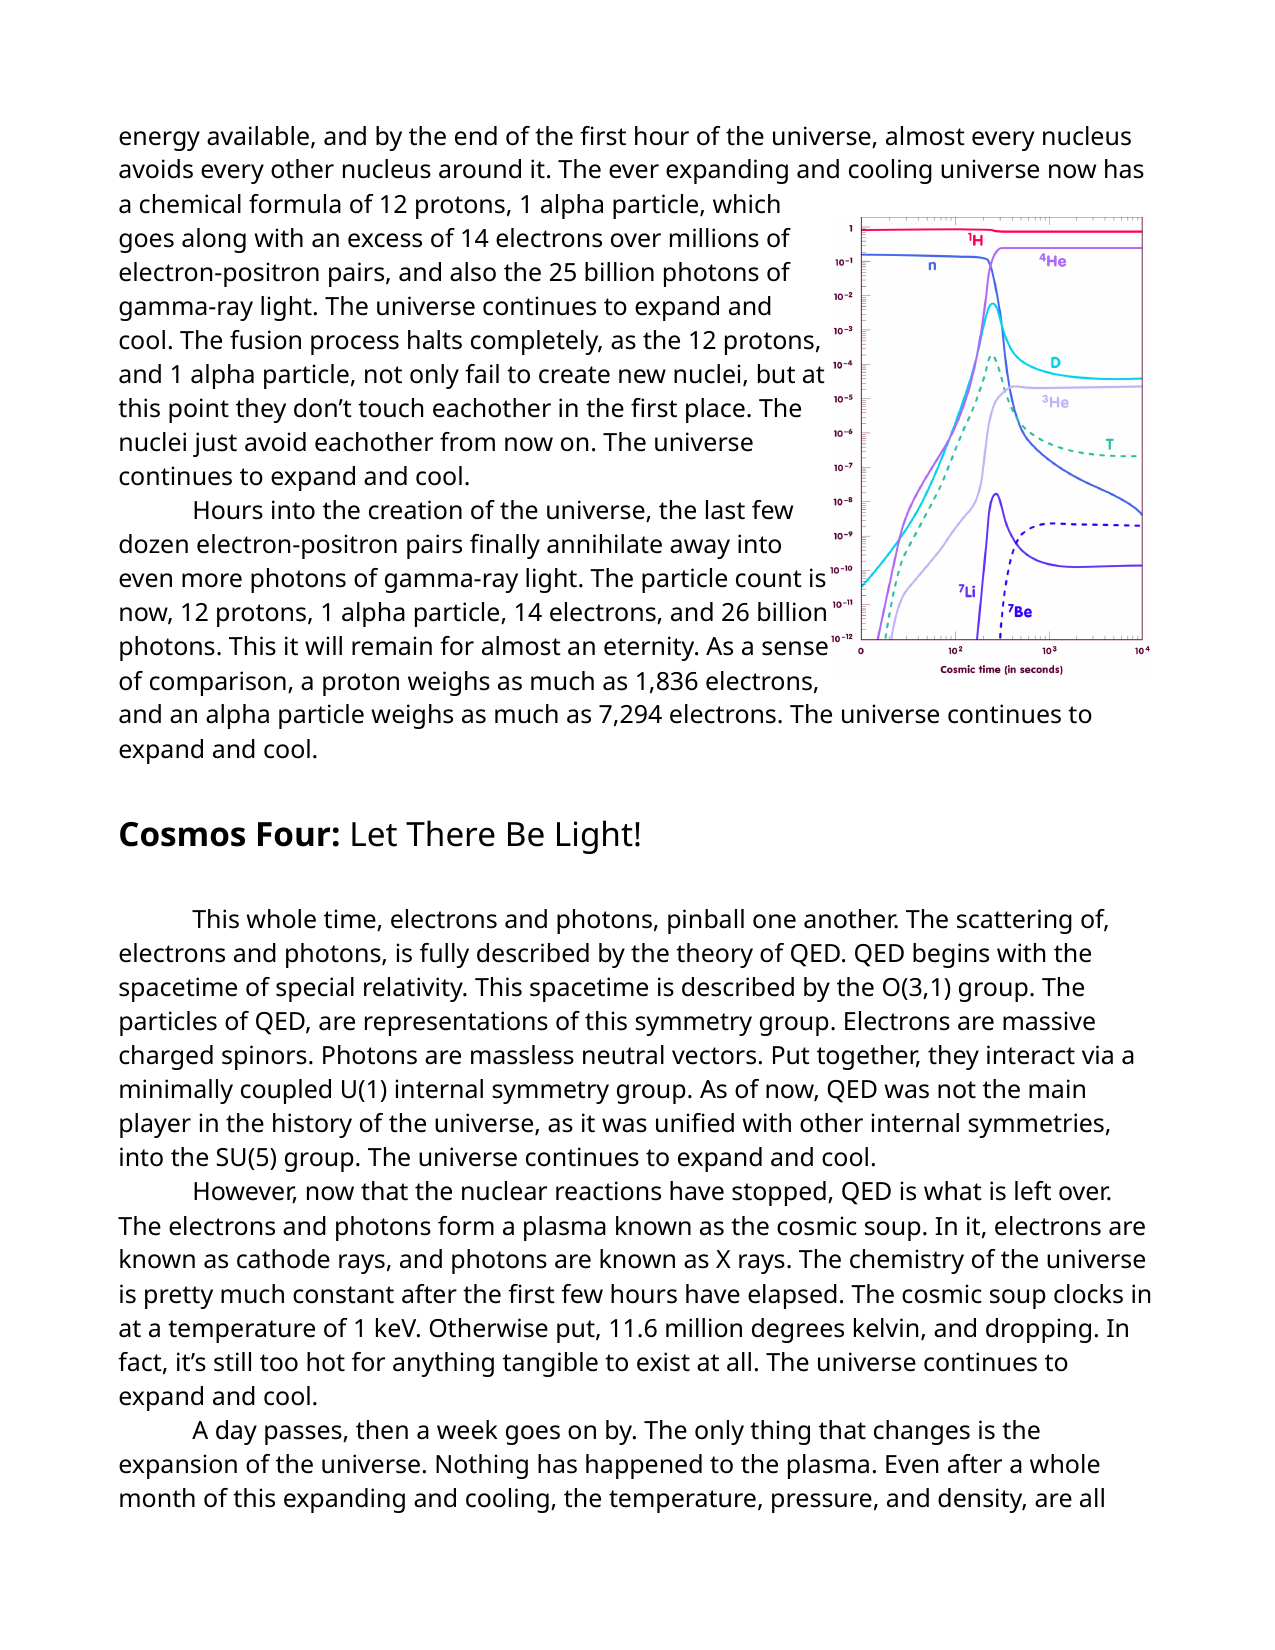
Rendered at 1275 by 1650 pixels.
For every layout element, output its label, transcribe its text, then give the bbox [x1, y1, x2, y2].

text Cosmos Four: Let There Be Light! [118, 811, 1157, 856]
text energy available, and by the end of the first hour of the universe, almost every nucleus avoids every other nucleus around it. The ever expanding and cooling universe now has a chemical formula of 12 protons, 1 alpha particle, which goes along with an excess of 14 electrons over millions of electron-positron pairs, and also the 25 billion photons of gamma-ray light. The universe continues to expand and cool. The fusion process halts completely, as the 12 protons, and 1 alpha particle, not only fail to create new nuclei, but at this point they don’t touch eachother in the first place. The nuclei just avoid eachother from now on. The universe continues to expand and cool. [118, 118, 1157, 493]
text A day passes, then a week goes on by. The only thing that changes is the expansion of the universe. Nothing has happened to the plasma. Even after a whole month of this expanding and cooling, the temperature, pressure, and density, are all [118, 1412, 1157, 1515]
text Hours into the creation of the universe, the last few dozen electron-positron pairs finally annihilate away into even more photons of gamma-ray light. The particle count is now, 12 protons, 1 alpha particle, 14 electrons, and 26 billion photons. This it will remain for almost an eternity. As a sense of comparison, a proton weighs as much as 1,836 electrons, and an alpha particle weighs as much as 7,294 electrons. The universe continues to expand and cool. [118, 493, 1157, 765]
picture [830, 217, 1150, 676]
text However, now that the nuclear reactions have stopped, QED is what is left over. The electrons and photons form a plasma known as the cosmic soup. In it, electrons are known as cathode rays, and photons are known as X rays. The chemistry of the universe is pretty much constant after the first few hours have elapsed. The cosmic soup clocks in at a temperature of 1 keV. Otherwise put, 11.6 million degrees kelvin, and dropping. In fact, it’s still too hot for anything tangible to exist at all. The universe continues to expand and cool. [118, 1174, 1157, 1412]
text This whole time, electrons and photons, pinball one another. The scattering of, electrons and photons, is fully described by the theory of QED. QED begins with the spacetime of special relativity. This spacetime is described by the O(3,1) group. The particles of QED, are representations of this symmetry group. Electrons are massive charged spinors. Photons are massless neutral vectors. Put together, they interact via a minimally coupled U(1) internal symmetry group. As of now, QED was not the main player in the history of the universe, as it was unified with other internal symmetries, into the SU(5) group. The universe continues to expand and cool. [118, 902, 1157, 1174]
